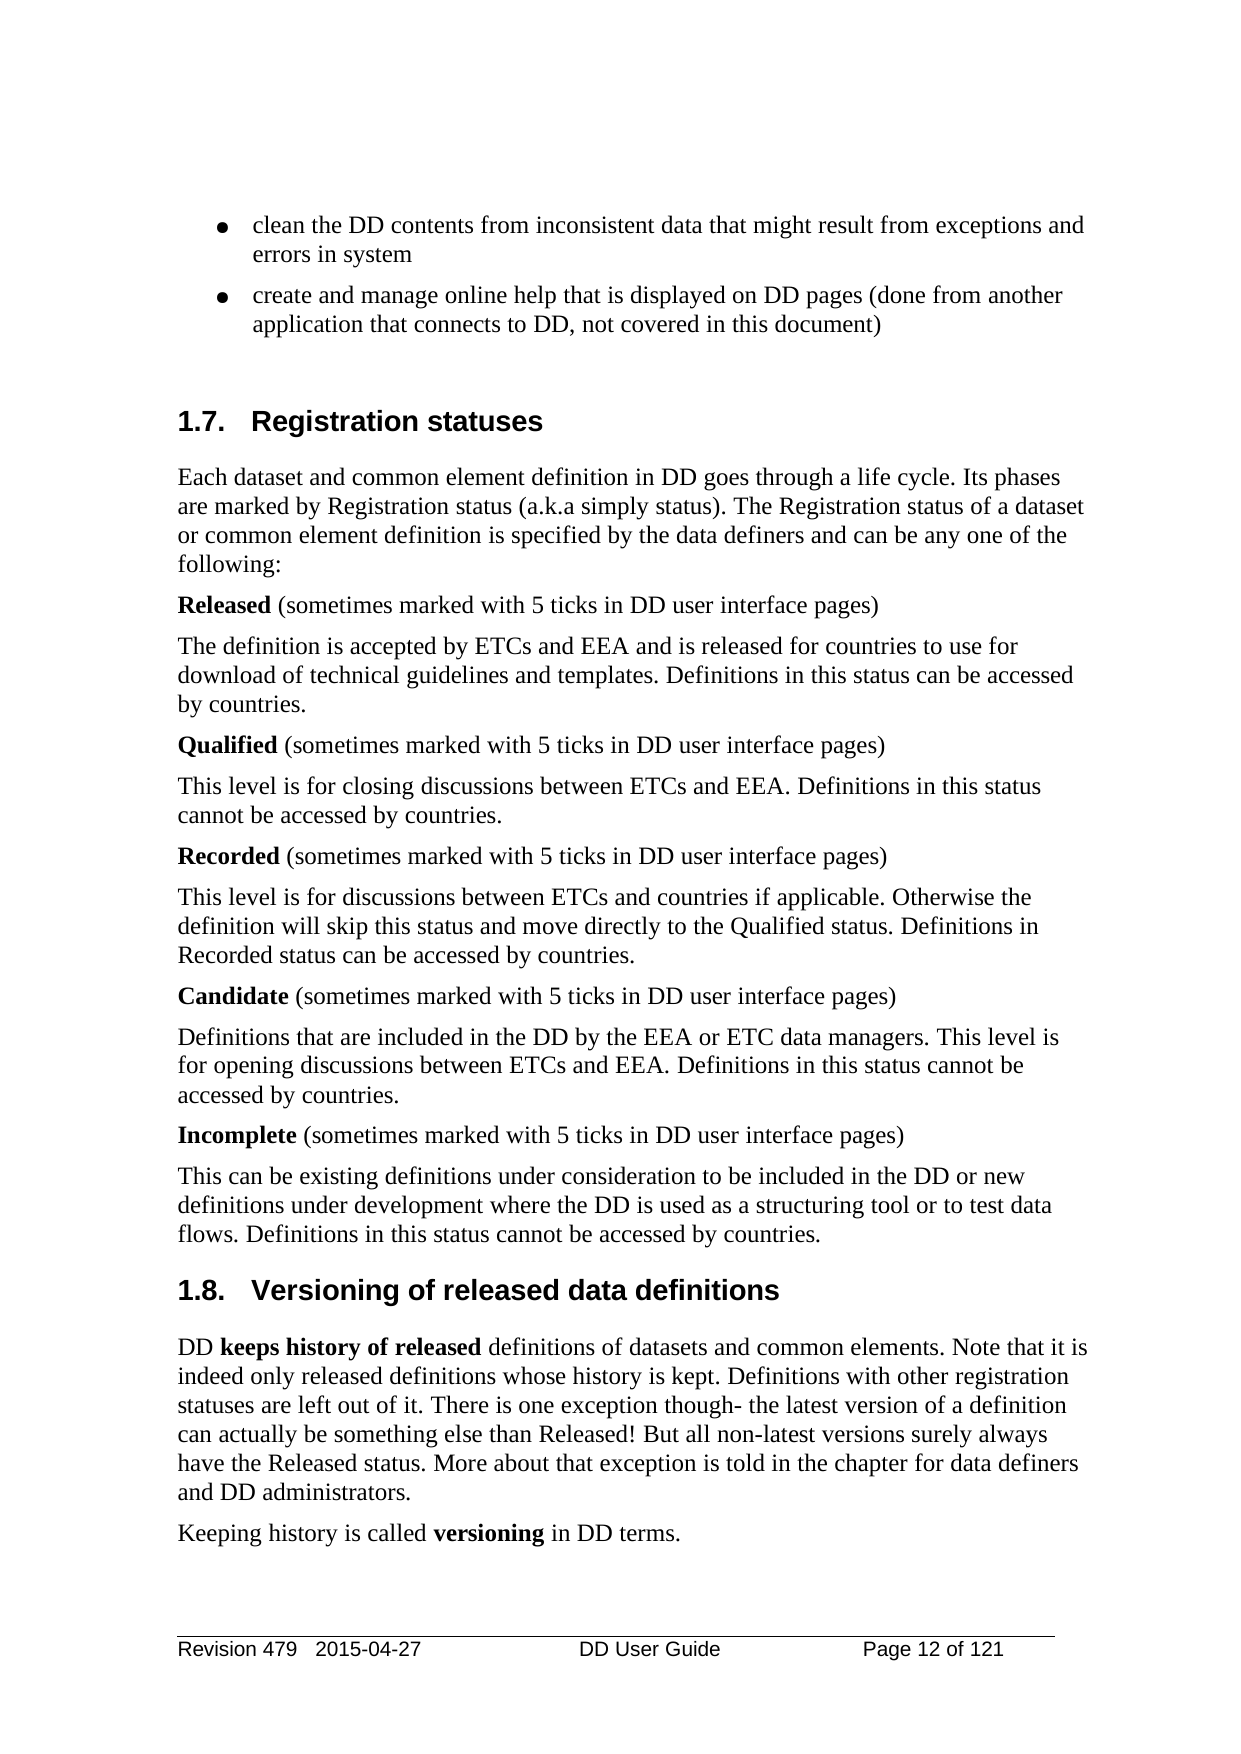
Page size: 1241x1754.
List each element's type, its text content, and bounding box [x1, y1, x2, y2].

text DD keeps history of released definitions of datasets and common elements. Note that it is indeed only released definitions whose history is kept. Definitions with other registration statuses are left out of it. There is one exception though- the latest version of a definition can actually be something else than Released! But all non-latest versions surely always have the Released status. More about that exception is told in the chapter for data definers and DD administrators. [177, 1331, 1092, 1506]
text Candidate (sometimes marked with 5 ticks in DD user interface pages) [177, 981, 1092, 1009]
text Released (sometimes marked with 5 ticks in DD user interface pages) [177, 590, 1092, 619]
list clean the DD contents from inconsistent data that might result from exceptions and errors in system [215, 210, 1092, 268]
text Incomplete (sometimes marked with 5 ticks in DD user interface pages) [177, 1120, 1092, 1149]
text The definition is accepted by ETCs and EEA and is released for countries to use for download of technical guidelines and templates. Definitions in this status can be accessed by countries. [177, 631, 1092, 718]
text Recorded (sometimes marked with 5 ticks in DD user interface pages) [177, 841, 1092, 870]
text Definitions that are included in the DD by the EEA or ETC data managers. This level is for opening discussions between ETCs and EEA. Definitions in this status cannot be accessed by countries. [177, 1021, 1092, 1108]
text Each dataset and common element definition in DD goes through a life cycle. Its phases are marked by Registration status (a.k.a simply status). The Registration status of a dataset or common element definition is specified by the data definers and can be any one of the following: [177, 462, 1092, 578]
subtitle Versioning of released data definitions [177, 1273, 1092, 1307]
text This level is for closing discussions between ETCs and EEA. Definitions in this status cannot be accessed by countries. [177, 771, 1092, 829]
subtitle Registration statuses [177, 404, 1092, 437]
list create and manage online help that is displayed on DD pages (done from another application that connects to DD, not covered in this document) [215, 280, 1092, 338]
text This level is for discussions between ETCs and countries if applicable. Otherwise the definition will skip this status and move directly to the Qualified status. Definitions in Recorded status can be accessed by countries. [177, 882, 1092, 969]
text This can be existing definitions under consideration to be included in the DD or new definitions under development where the DD is used as a structuring tool or to test data flows. Definitions in this status cannot be accessed by countries. [177, 1161, 1092, 1248]
text Keeping history is called versioning in DD terms. [177, 1518, 1092, 1547]
text Qualified (sometimes marked with 5 ticks in DD user interface pages) [177, 730, 1092, 759]
